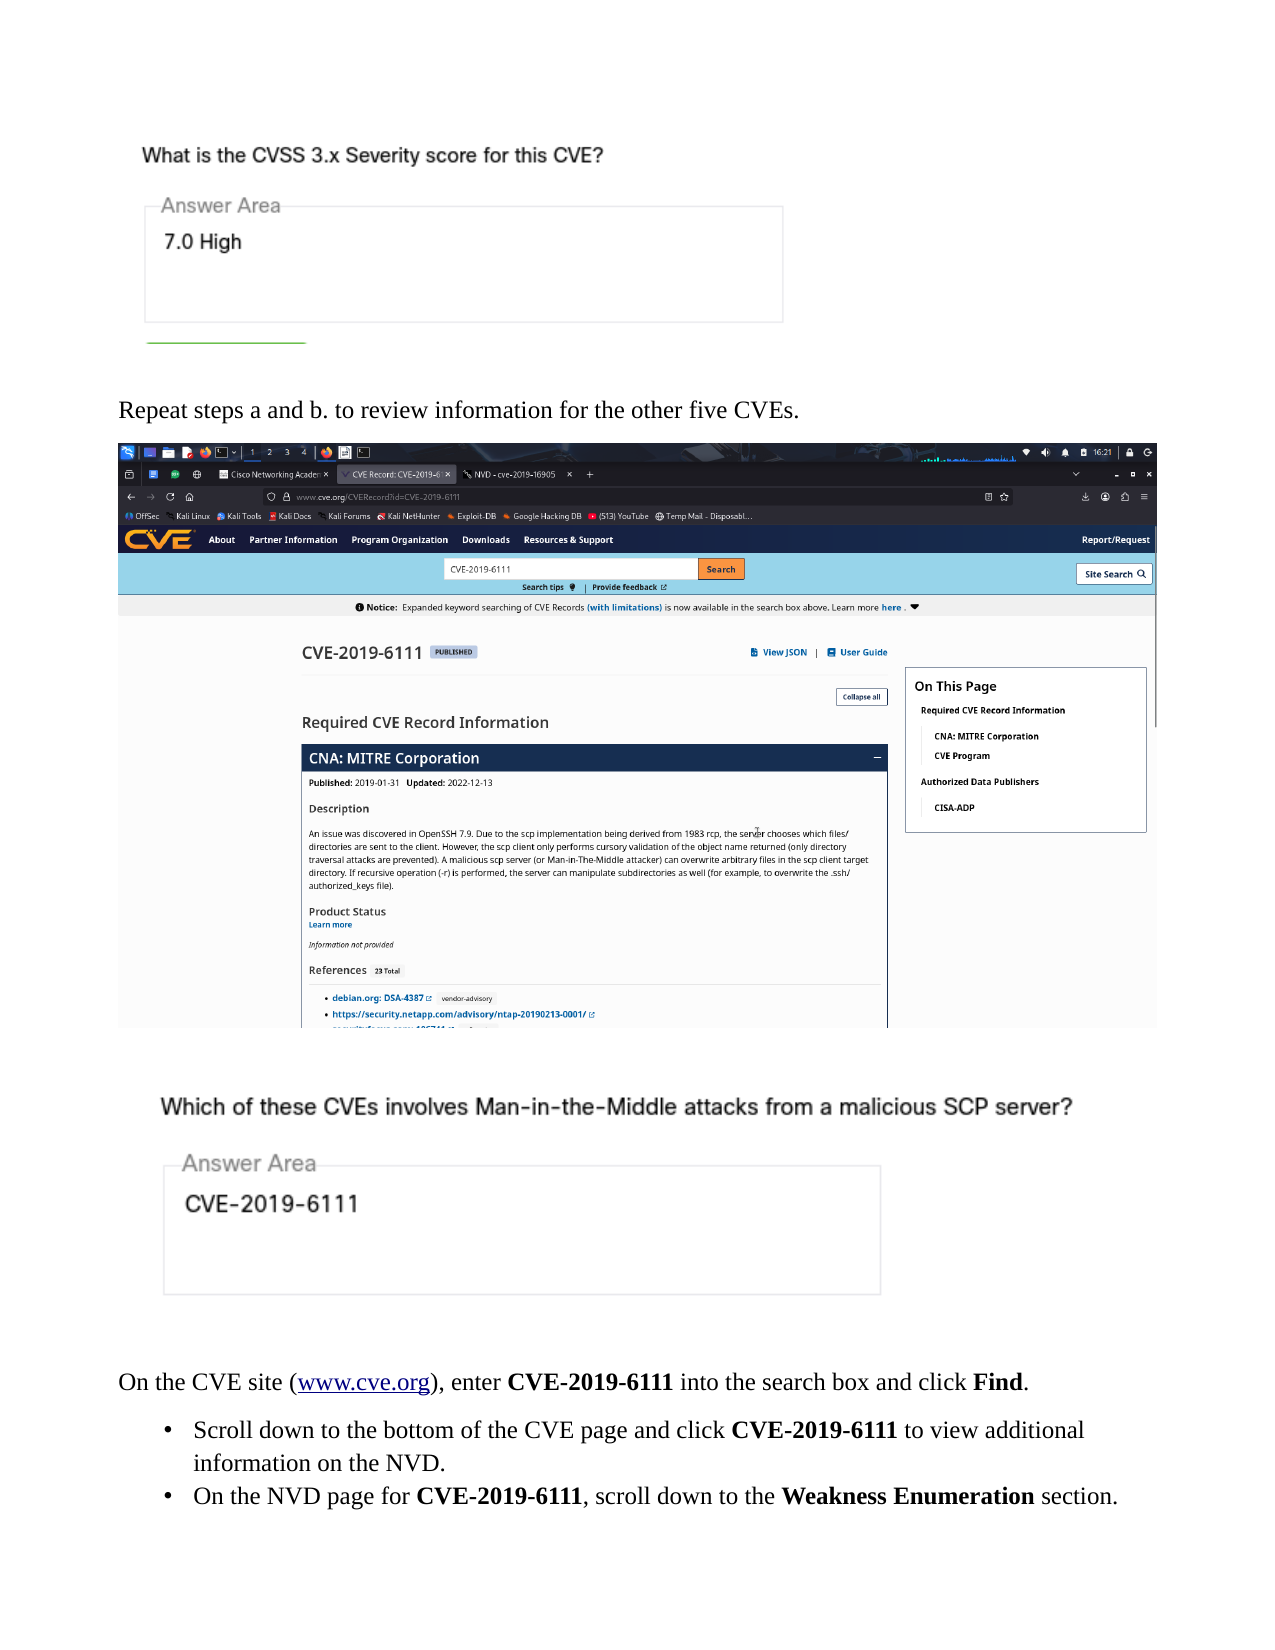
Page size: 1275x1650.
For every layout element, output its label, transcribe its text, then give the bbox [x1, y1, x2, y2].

text Repeat steps a and b. to review information for the other five CVEs. [118, 396, 1157, 424]
text On the CVE site (www.cve.org), enter CVE-2019-6111 into the search box and click Find. [118, 1367, 1157, 1396]
picture [118, 443, 1157, 1028]
picture [118, 118, 1157, 344]
list On the NVD page for CVE-2019-6111, scroll down to the Weakness Enumeration section. [164, 1481, 1157, 1509]
picture [129, 1079, 1146, 1316]
list Scroll down to the bottom of the CVE page and click CVE-2019-6111 to view additional information on the NVD. [164, 1415, 1157, 1476]
